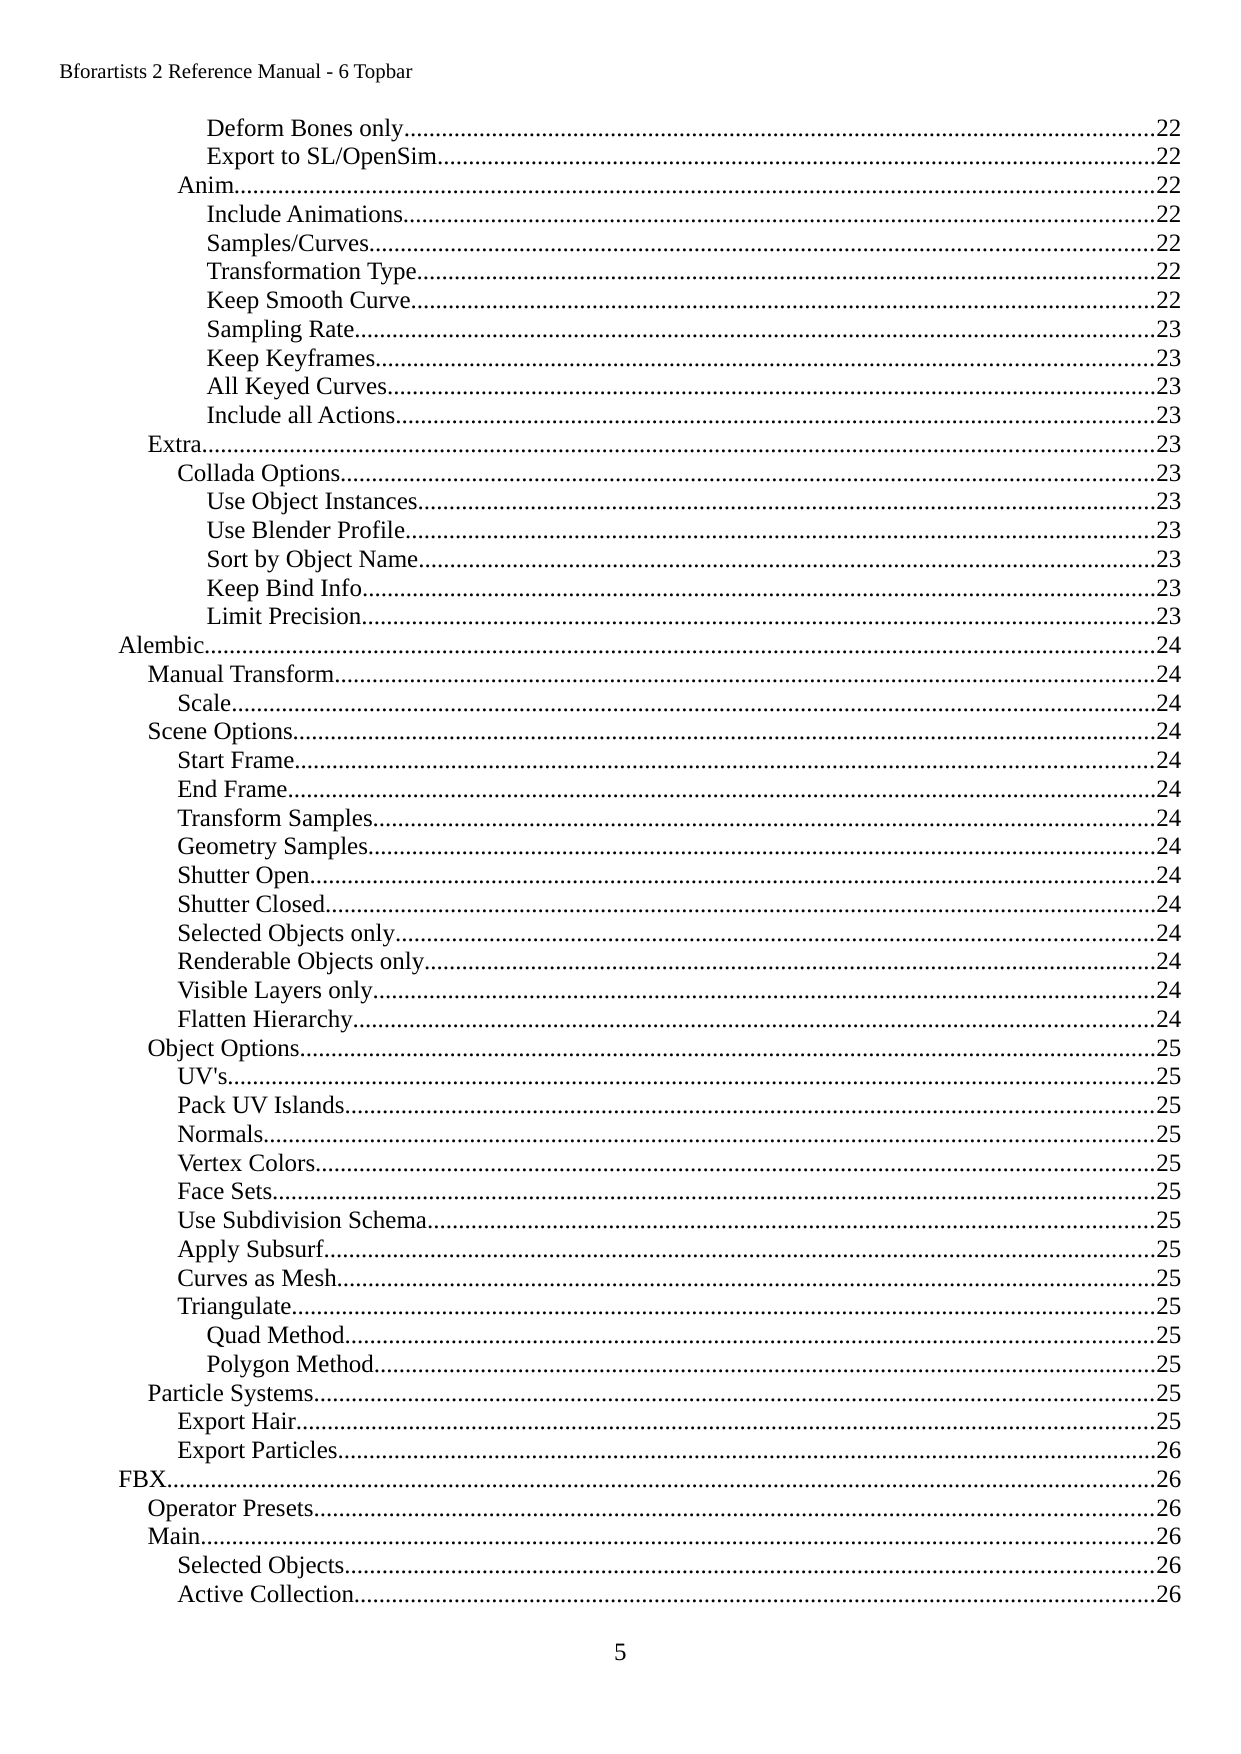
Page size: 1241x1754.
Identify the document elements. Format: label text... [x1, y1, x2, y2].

text Include all Actions 23 [206, 400, 1181, 429]
text Polygon Method 25 [206, 1349, 1181, 1378]
text Keep Keyframes 23 [206, 343, 1181, 371]
text Vertex Colors 25 [177, 1148, 1181, 1176]
text Scene Options 24 [147, 716, 1181, 745]
text Selected Objects 26 [177, 1550, 1181, 1579]
text Collada Options 23 [177, 458, 1181, 486]
text Include Animations 22 [206, 199, 1181, 228]
text Export to SL/OpenSim 22 [206, 141, 1181, 170]
text Transformation Type 22 [206, 256, 1181, 285]
text Sort by Object Name 23 [206, 544, 1181, 573]
text Flatten Hierarchy 24 [177, 1004, 1181, 1033]
text Curves as Mesh 25 [177, 1263, 1181, 1291]
text Anim 22 [177, 170, 1181, 199]
text FBX 26 [118, 1464, 1181, 1493]
text Normals 25 [177, 1119, 1181, 1148]
text Transform Samples 24 [177, 803, 1181, 831]
text End Frame 24 [177, 774, 1181, 803]
text Use Blender Profile 23 [206, 515, 1181, 544]
text Samples/Curves 22 [206, 228, 1181, 256]
text Extra 23 [147, 429, 1181, 458]
text Keep Smooth Curve 22 [206, 285, 1181, 314]
text Sampling Rate 23 [206, 314, 1181, 343]
text Apply Subsurf 25 [177, 1234, 1181, 1263]
text Use Object Instances 23 [206, 486, 1181, 515]
text Pack UV Islands 25 [177, 1090, 1181, 1119]
text Keep Bind Info 23 [206, 573, 1181, 601]
text Start Frame 24 [177, 745, 1181, 774]
text Renderable Objects only 24 [177, 946, 1181, 975]
text Operator Presets 26 [147, 1493, 1181, 1521]
text Particle Systems 25 [147, 1378, 1181, 1406]
text Manual Transform 24 [147, 659, 1181, 688]
text Active Collection 26 [177, 1579, 1181, 1608]
text UV's 25 [177, 1061, 1181, 1090]
text Geometry Samples 24 [177, 831, 1181, 860]
text Export Hair 25 [177, 1406, 1181, 1435]
text Main 26 [147, 1521, 1181, 1550]
text Deform Bones only 22 [206, 113, 1181, 141]
text Scale 24 [177, 688, 1181, 716]
text Visible Layers only 24 [177, 975, 1181, 1004]
text All Keyed Curves 23 [206, 371, 1181, 400]
text Selected Objects only 24 [177, 918, 1181, 946]
text Triangulate 25 [177, 1291, 1181, 1320]
text Face Sets 25 [177, 1176, 1181, 1205]
text Export Particles 26 [177, 1435, 1181, 1464]
text Quad Method 25 [206, 1320, 1181, 1349]
text Shutter Open 24 [177, 860, 1181, 889]
text Use Subdivision Schema 25 [177, 1205, 1181, 1234]
text Shutter Closed 24 [177, 889, 1181, 918]
text Alembic 24 [118, 630, 1181, 659]
text Object Options 25 [147, 1033, 1181, 1061]
text Limit Precision 23 [206, 601, 1181, 630]
